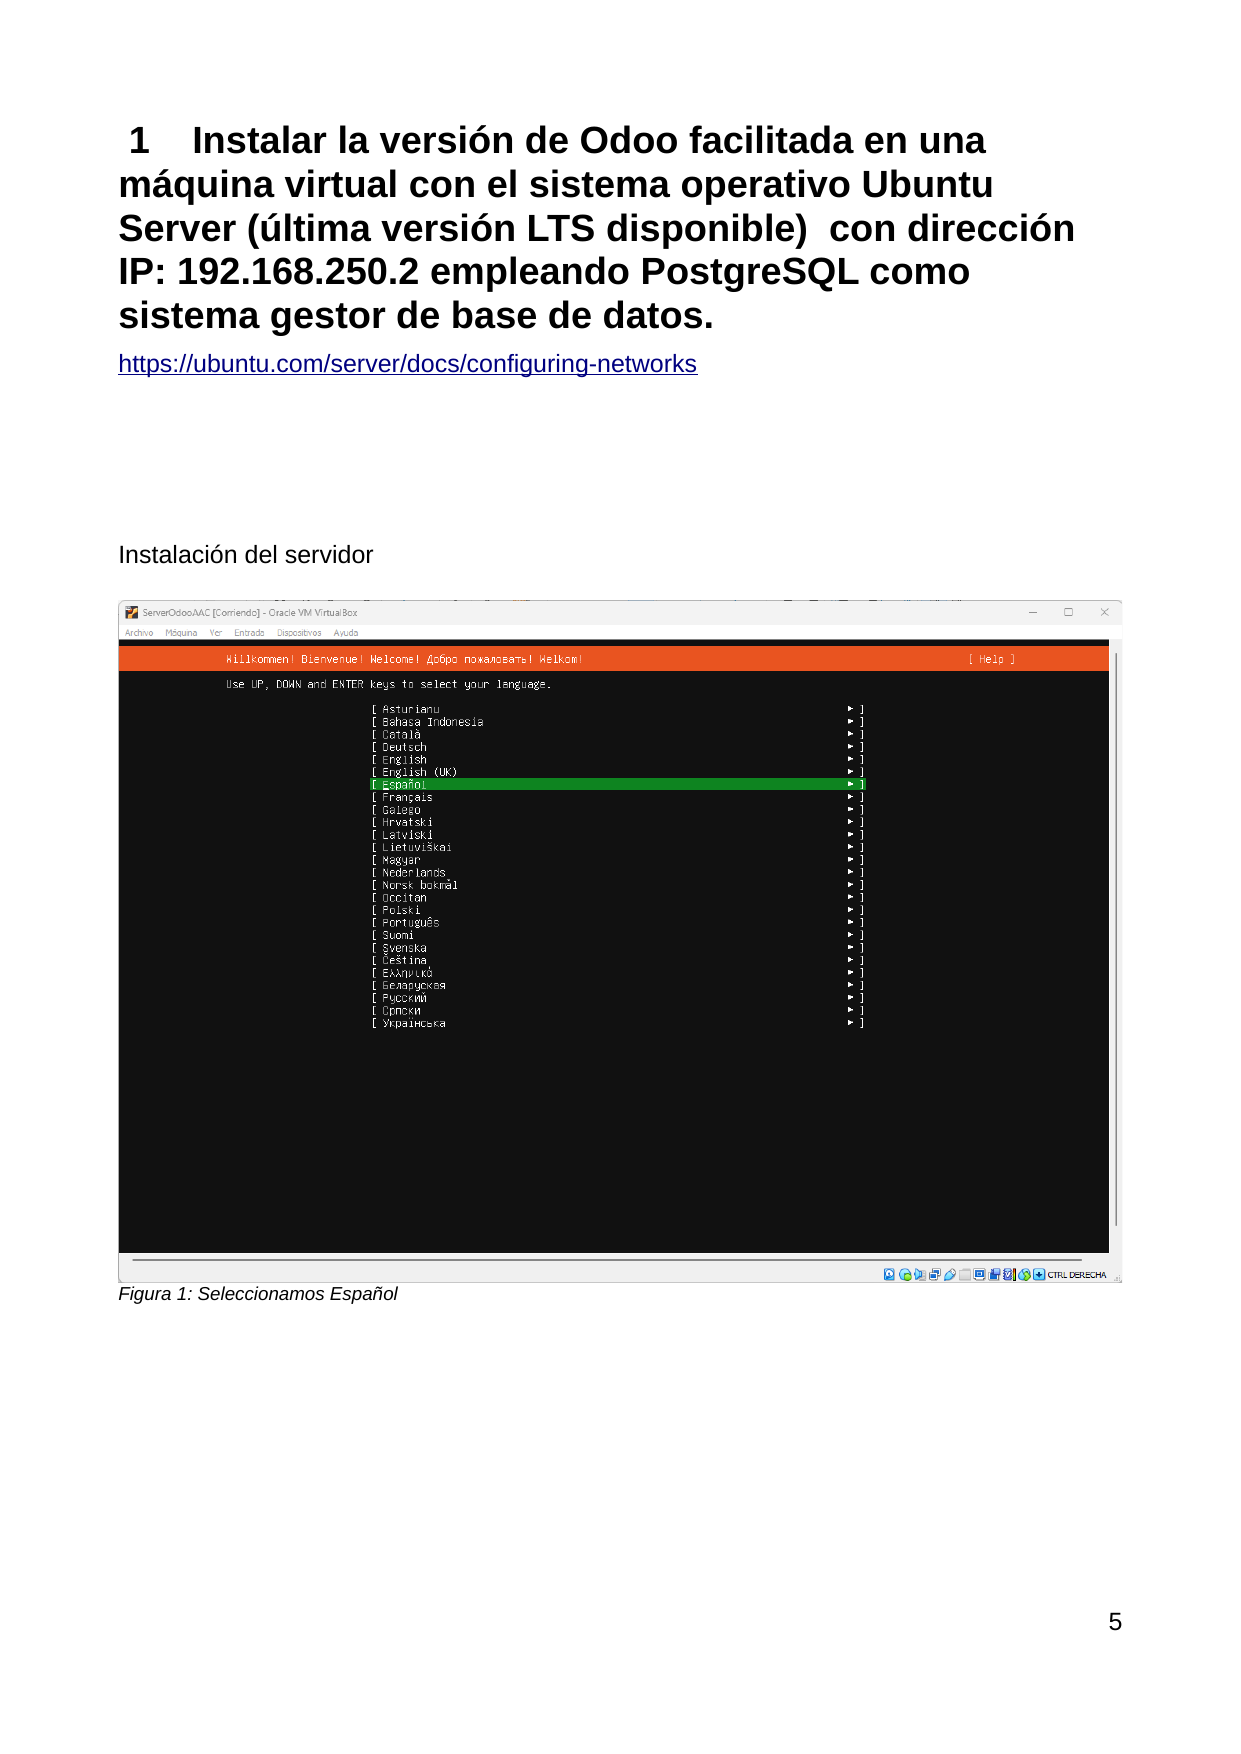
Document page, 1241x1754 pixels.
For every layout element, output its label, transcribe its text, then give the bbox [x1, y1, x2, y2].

text Instalación del servidor [118, 540, 1122, 569]
subtitle Instalar la versión de Odoo facilitada en una máquina virtual con el sistema operativo Ubuntu Server (última versión LTS disponible) con dirección IP: 192.168.250.2 empleando PostgreSQL como sistema gestor de base de datos. [118, 118, 1122, 336]
picture [118, 600, 1123, 1283]
text Figura 1: Seleccionamos Español [118, 1283, 1122, 1304]
text https://ubuntu.com/server/docs/configuring-networks [118, 349, 1122, 378]
